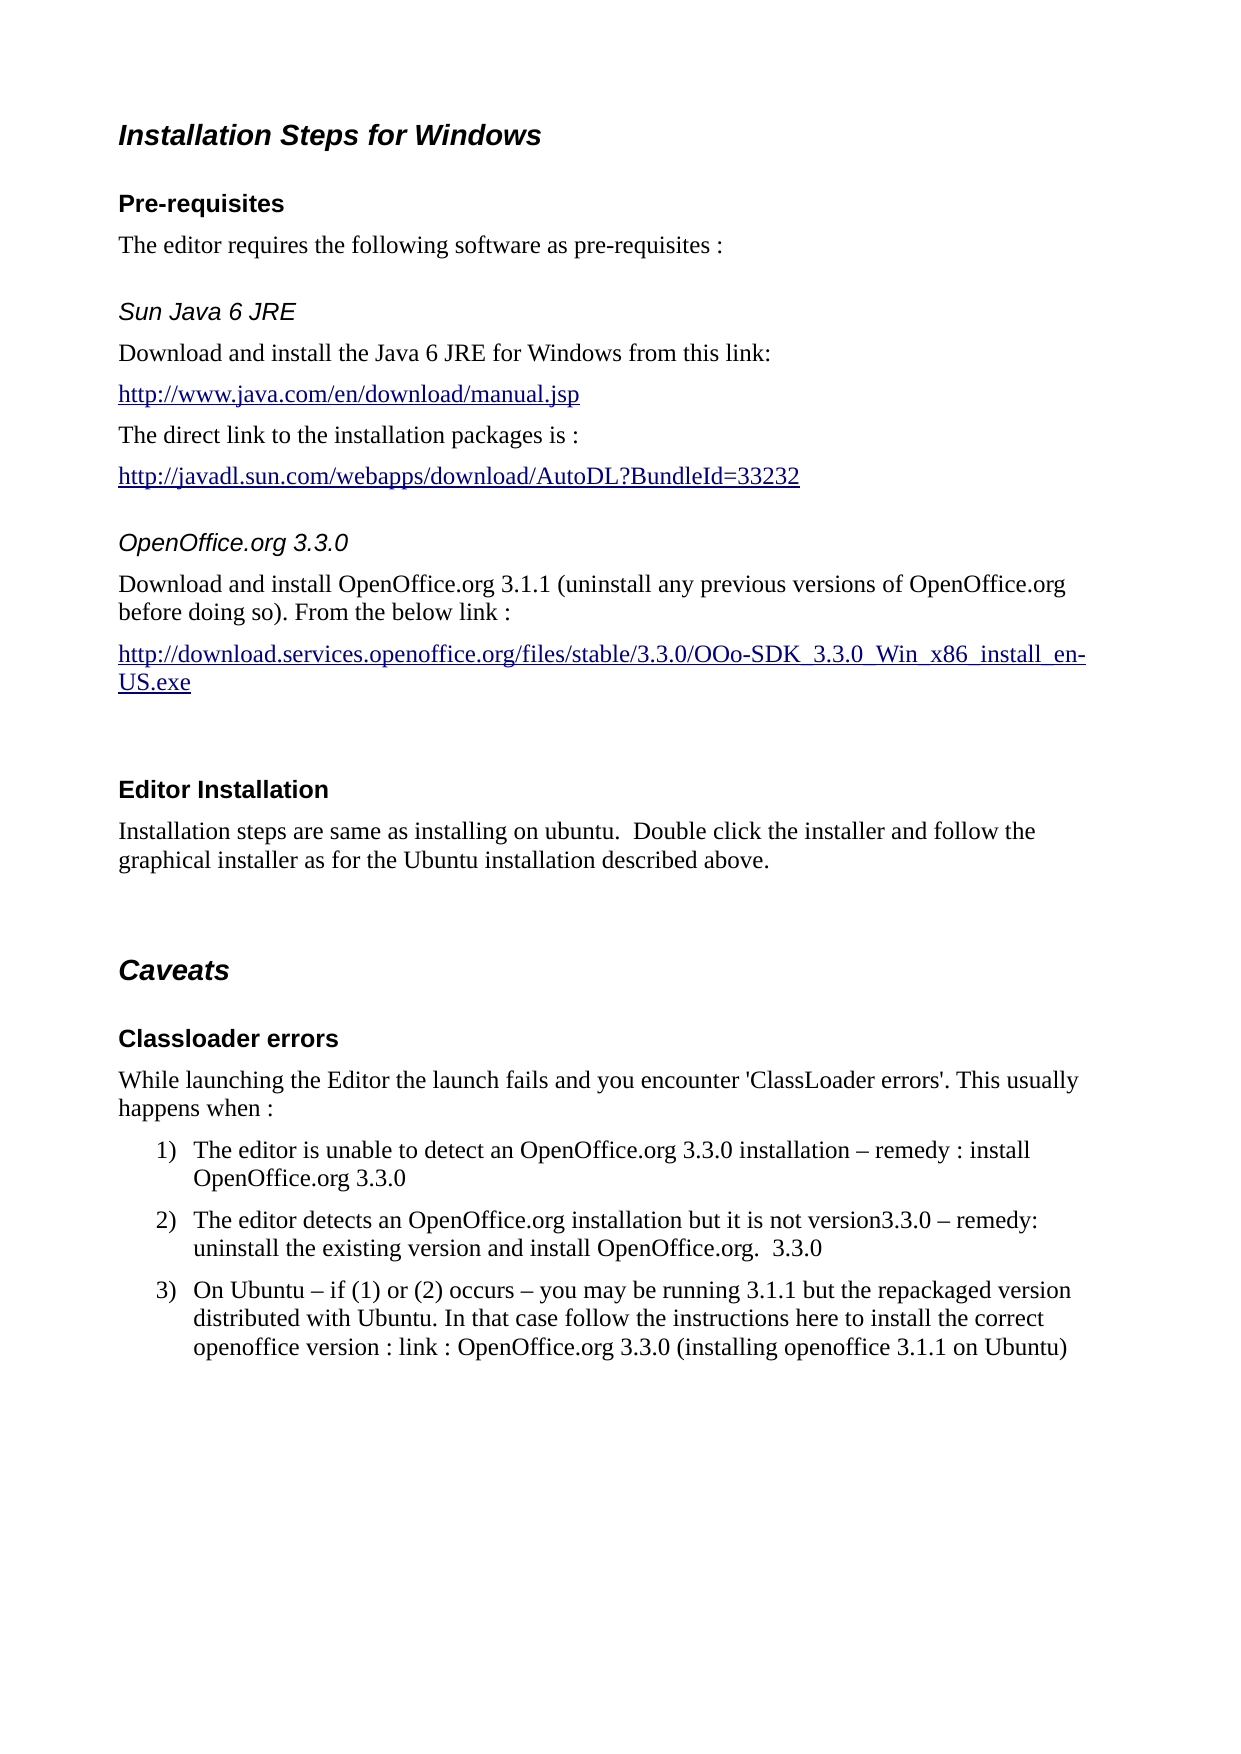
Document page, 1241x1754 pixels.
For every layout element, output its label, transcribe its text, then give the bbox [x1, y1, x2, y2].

text The direct link to the installation packages is : [118, 420, 1122, 449]
text http://javadl.sun.com/webapps/download/AutoDL?BundleId=33232 [118, 461, 1122, 490]
text The editor requires the following software as pre-requisites : [118, 230, 1122, 259]
text http://www.java.com/en/download/manual.jsp [118, 379, 1122, 408]
subtitle Pre-requisites [118, 189, 1122, 218]
subtitle Classloader errors [118, 1023, 1122, 1052]
list The editor detects an OpenOffice.org installation but it is not version3.3.0 – remedy: uninstall the existing version and install OpenOffice.org. 3.3.0 [156, 1205, 1122, 1262]
subtitle Caveats [118, 952, 1122, 986]
text Installation steps are same as installing on ubuntu. Double click the installer and follow the graphical installer as for the Ubuntu installation described above. [118, 816, 1122, 874]
subtitle Sun Java 6 JRE [118, 297, 1122, 325]
text http://download.services.openoffice.org/files/stable/3.3.0/OOo-SDK_3.3.0_Win_x86_install_en-US.exe [118, 639, 1122, 696]
text While launching the Editor the launch fails and you encounter 'ClassLoader errors'. This usually happens when : [118, 1065, 1122, 1122]
subtitle Installation Steps for Windows [118, 118, 1122, 152]
list The editor is unable to detect an OpenOffice.org 3.3.0 installation – remedy : install OpenOffice.org 3.3.0 [156, 1135, 1122, 1192]
subtitle OpenOffice.org 3.3.0 [118, 528, 1122, 556]
list On Ubuntu – if (1) or (2) occurs – you may be running 3.1.1 but the repackaged version distributed with Ubuntu. In that case follow the instructions here to install the correct openoffice version : link : OpenOffice.org 3.3.0 (installing openoffice 3.1.1 on Ubuntu) [156, 1275, 1122, 1361]
text Download and install the Java 6 JRE for Windows from this link: [118, 338, 1122, 366]
text Download and install OpenOffice.org 3.1.1 (uninstall any previous versions of OpenOffice.org before doing so). From the below link : [118, 569, 1122, 626]
subtitle Editor Installation [118, 775, 1122, 804]
